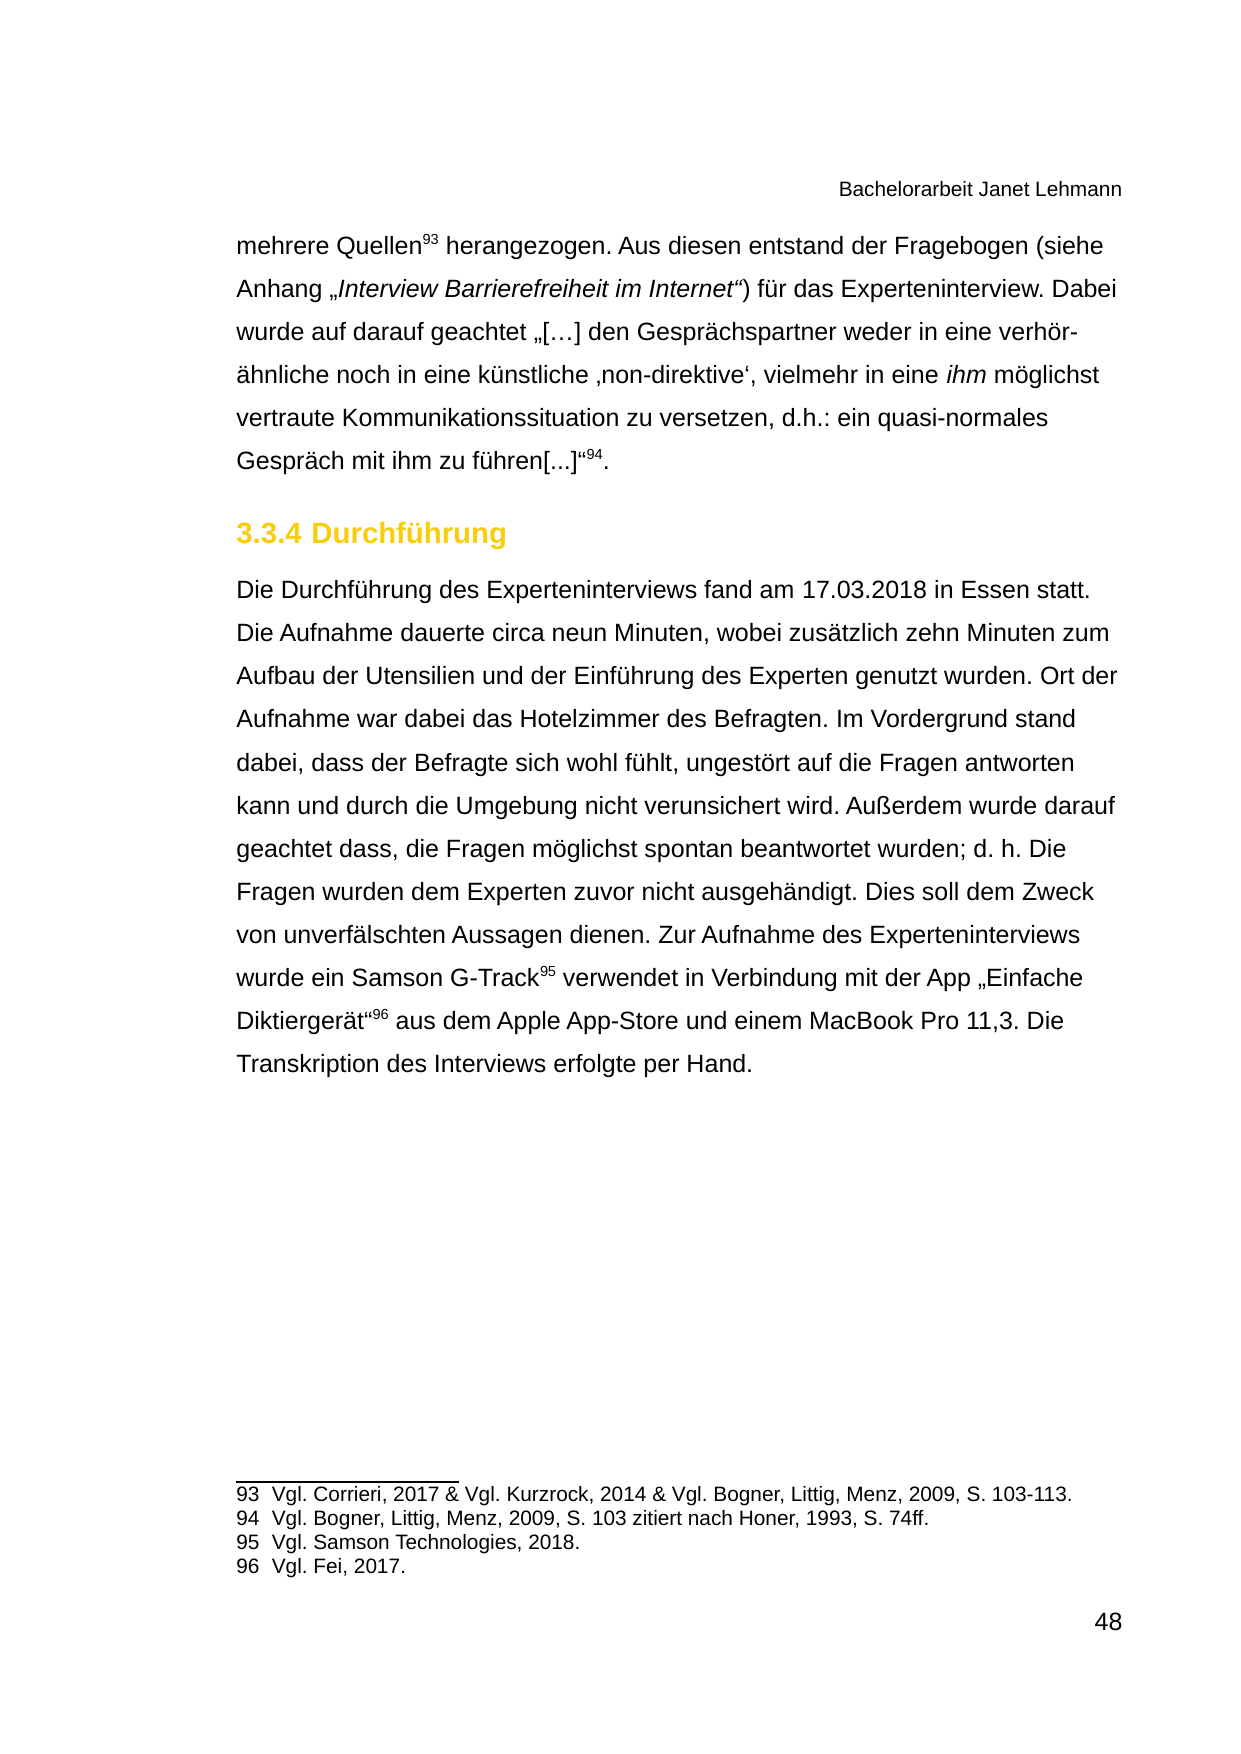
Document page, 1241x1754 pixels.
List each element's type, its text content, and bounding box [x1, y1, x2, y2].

text Vgl. Corrieri, 2017 & Vgl. Kurzrock, 2014 & Vgl. Bogner, Littig, Menz, 2009, S. 103-113. [236, 1482, 1122, 1506]
text mehrere Quellen herangezogen. Aus diesen entstand der Fragebogen (siehe Anhang „Interview Barrierefreiheit im Internet“) für das Experteninterview. Dabei wurde auf darauf geachtet „[…] den Gesprächspartner weder in eine verhör-ähnliche noch in eine künstliche ‚non-direktive‘, vielmehr in eine ihm möglichst vertraute Kommunikationssituation zu versetzen, d.h.: ein quasi-normales Gespräch mit ihm zu führen[...]“. [236, 231, 1122, 475]
text Vgl. Bogner, Littig, Menz, 2009, S. 103 zitiert nach Honer, 1993, S. 74ff. [236, 1506, 1122, 1530]
text Vgl. Samson Technologies, 2018. [236, 1530, 1122, 1554]
subtitle Durchführung [236, 516, 1122, 550]
text Die Durchführung des Experteninterviews fand am 17.03.2018 in Essen statt. Die Aufnahme dauerte circa neun Minuten, wobei zusätzlich zehn Minuten zum Aufbau der Utensilien und der Einführung des Experten genutzt wurden. Ort der Aufnahme war dabei das Hotelzimmer des Befragten. Im Vordergrund stand dabei, dass der Befragte sich wohl fühlt, ungestört auf die Fragen antworten kann und durch die Umgebung nicht verunsichert wird. Außerdem wurde darauf geachtet dass, die Fragen möglichst spontan beantwortet wurden; d. h. Die Fragen wurden dem Experten zuvor nicht ausgehändigt. Dies soll dem Zweck von unverfälschten Aussagen dienen. Zur Aufnahme des Experteninterviews wurde ein Samson G-Track verwendet in Verbindung mit der App „Einfache Diktiergerät“ aus dem Apple App-Store und einem MacBook Pro 11,3. Die Transkription des Interviews erfolgte per Hand. [236, 575, 1122, 1078]
text Vgl. Fei, 2017. [236, 1554, 1122, 1578]
